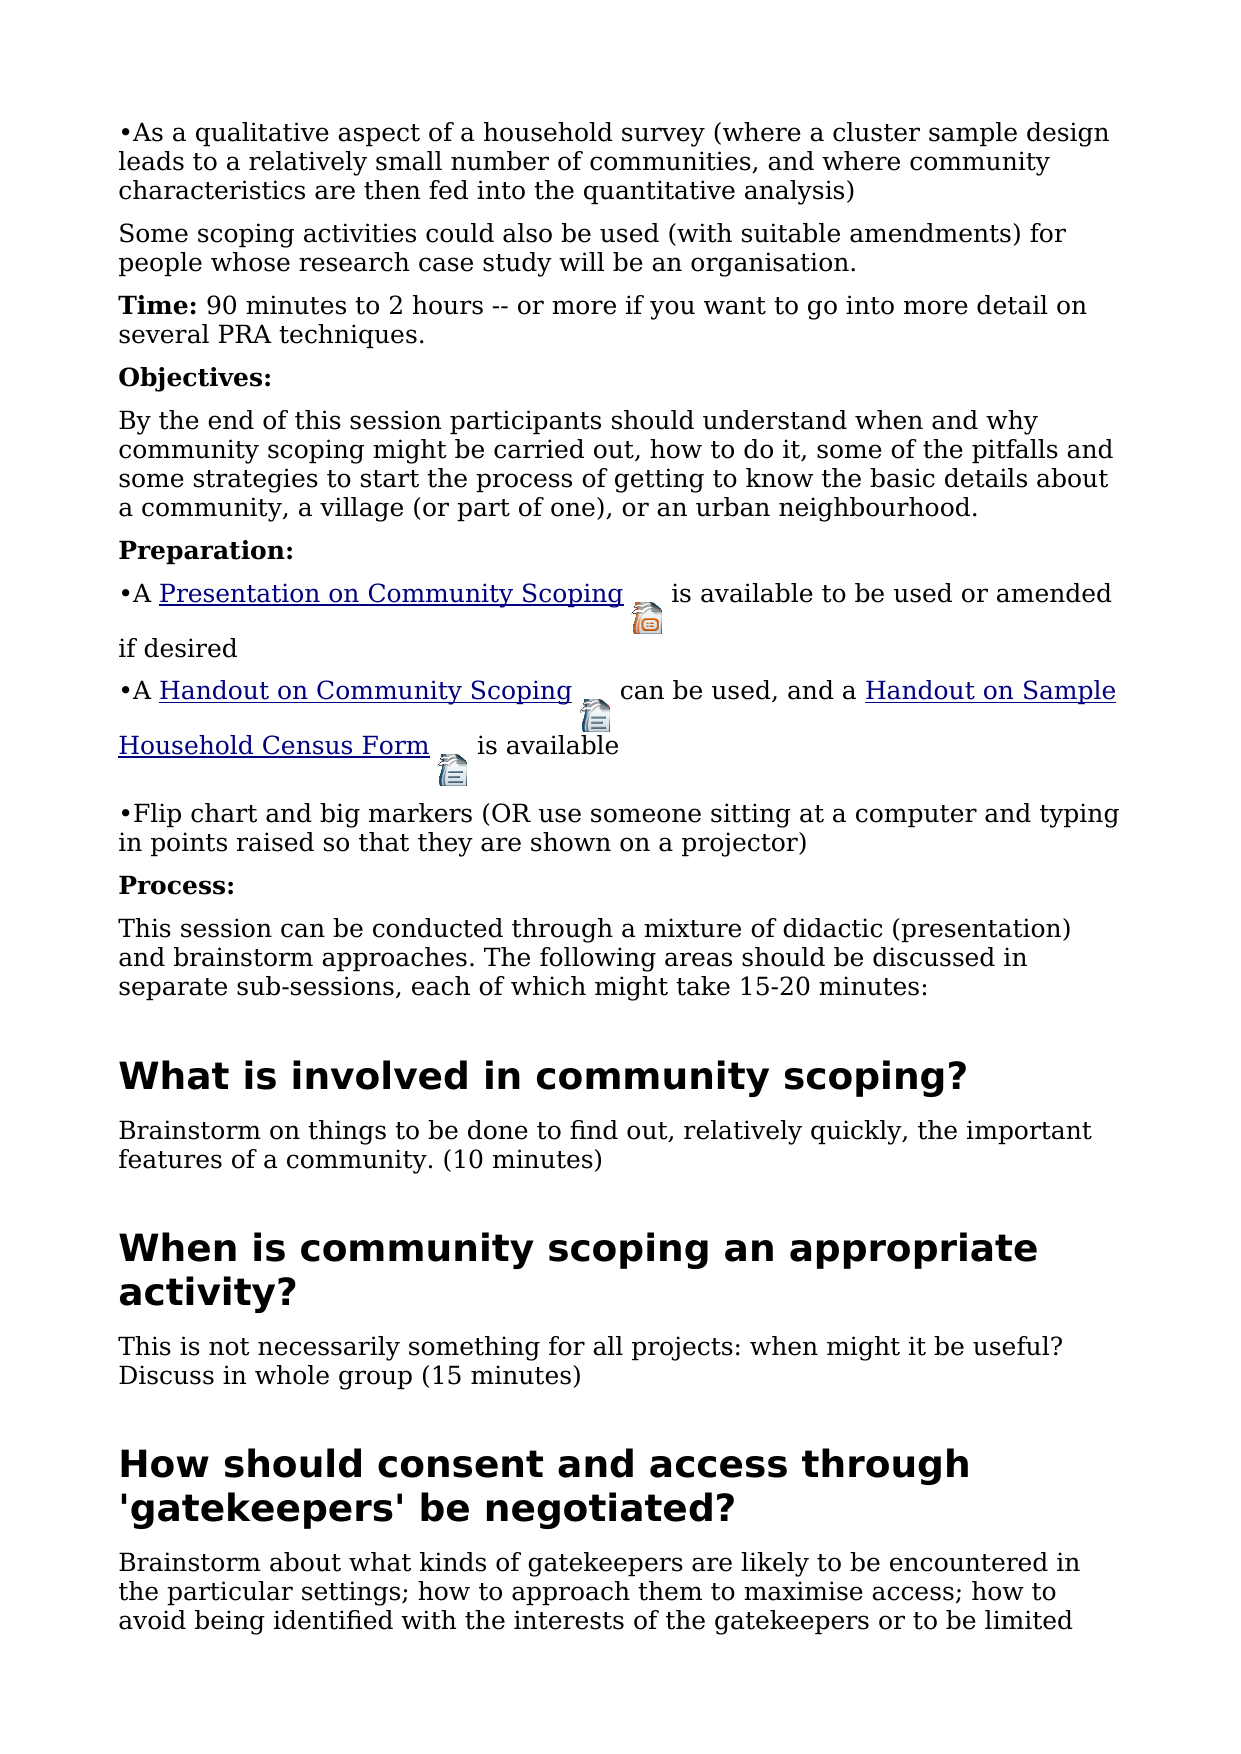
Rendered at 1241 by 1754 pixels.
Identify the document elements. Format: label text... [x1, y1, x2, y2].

text This session can be conducted through a mixture of didactic (presentation) and brainstorm approaches. The following areas should be discussed in separate sub-sessions, each of which might take 15-20 minutes: [118, 914, 1122, 1002]
text Brainstorm on things to be done to find out, relatively quickly, the important features of a community. (10 minutes) [118, 1116, 1122, 1174]
subtitle When is community scoping an appropriate activity? [118, 1227, 1122, 1314]
list Flip chart and big markers (OR use someone sitting at a computer and typing in points raised so that they are shown on a projector) [118, 799, 1122, 858]
list A Presentation on Community Scoping is available to be used or amended if desired [118, 579, 1122, 663]
picture [437, 754, 469, 786]
text Process: [118, 871, 1122, 901]
text Preparation: [118, 536, 1122, 566]
list A Handout on Community Scoping can be used, and a Handout on Sample Household Census Form is available [118, 677, 1122, 786]
subtitle How should consent and access through 'gatekeepers' be negotiated? [118, 1443, 1122, 1530]
picture [631, 602, 663, 634]
list As a qualitative aspect of a household survey (where a cluster sample design leads to a relatively small number of communities, and where community characteristics are then fed into the quantitative analysis) [118, 118, 1122, 206]
subtitle What is involved in community scoping? [118, 1054, 1122, 1098]
text Time: 90 minutes to 2 hours -- or more if you want to go into more detail on several PRA techniques. [118, 291, 1122, 349]
text This is not necessarily something for all projects: when might it be useful? Discuss in whole group (15 minutes) [118, 1332, 1122, 1390]
text Objectives: [118, 363, 1122, 392]
text Brainstorm about what kinds of gatekeepers are likely to be encountered in the particular settings; how to approach them to maximise access; how to avoid being identified with the interests of the gatekeepers or to be limited [118, 1548, 1122, 1636]
text Some scoping activities could also be used (with suitable amendments) for people whose research case study will be an organisation. [118, 219, 1122, 277]
text By the end of this session participants should understand when and why community scoping might be carried out, how to do it, some of the pitfalls and some strategies to start the process of getting to know the basic details about a community, a village (or part of one), or an urban neighbourhood. [118, 406, 1122, 523]
picture [580, 699, 612, 732]
